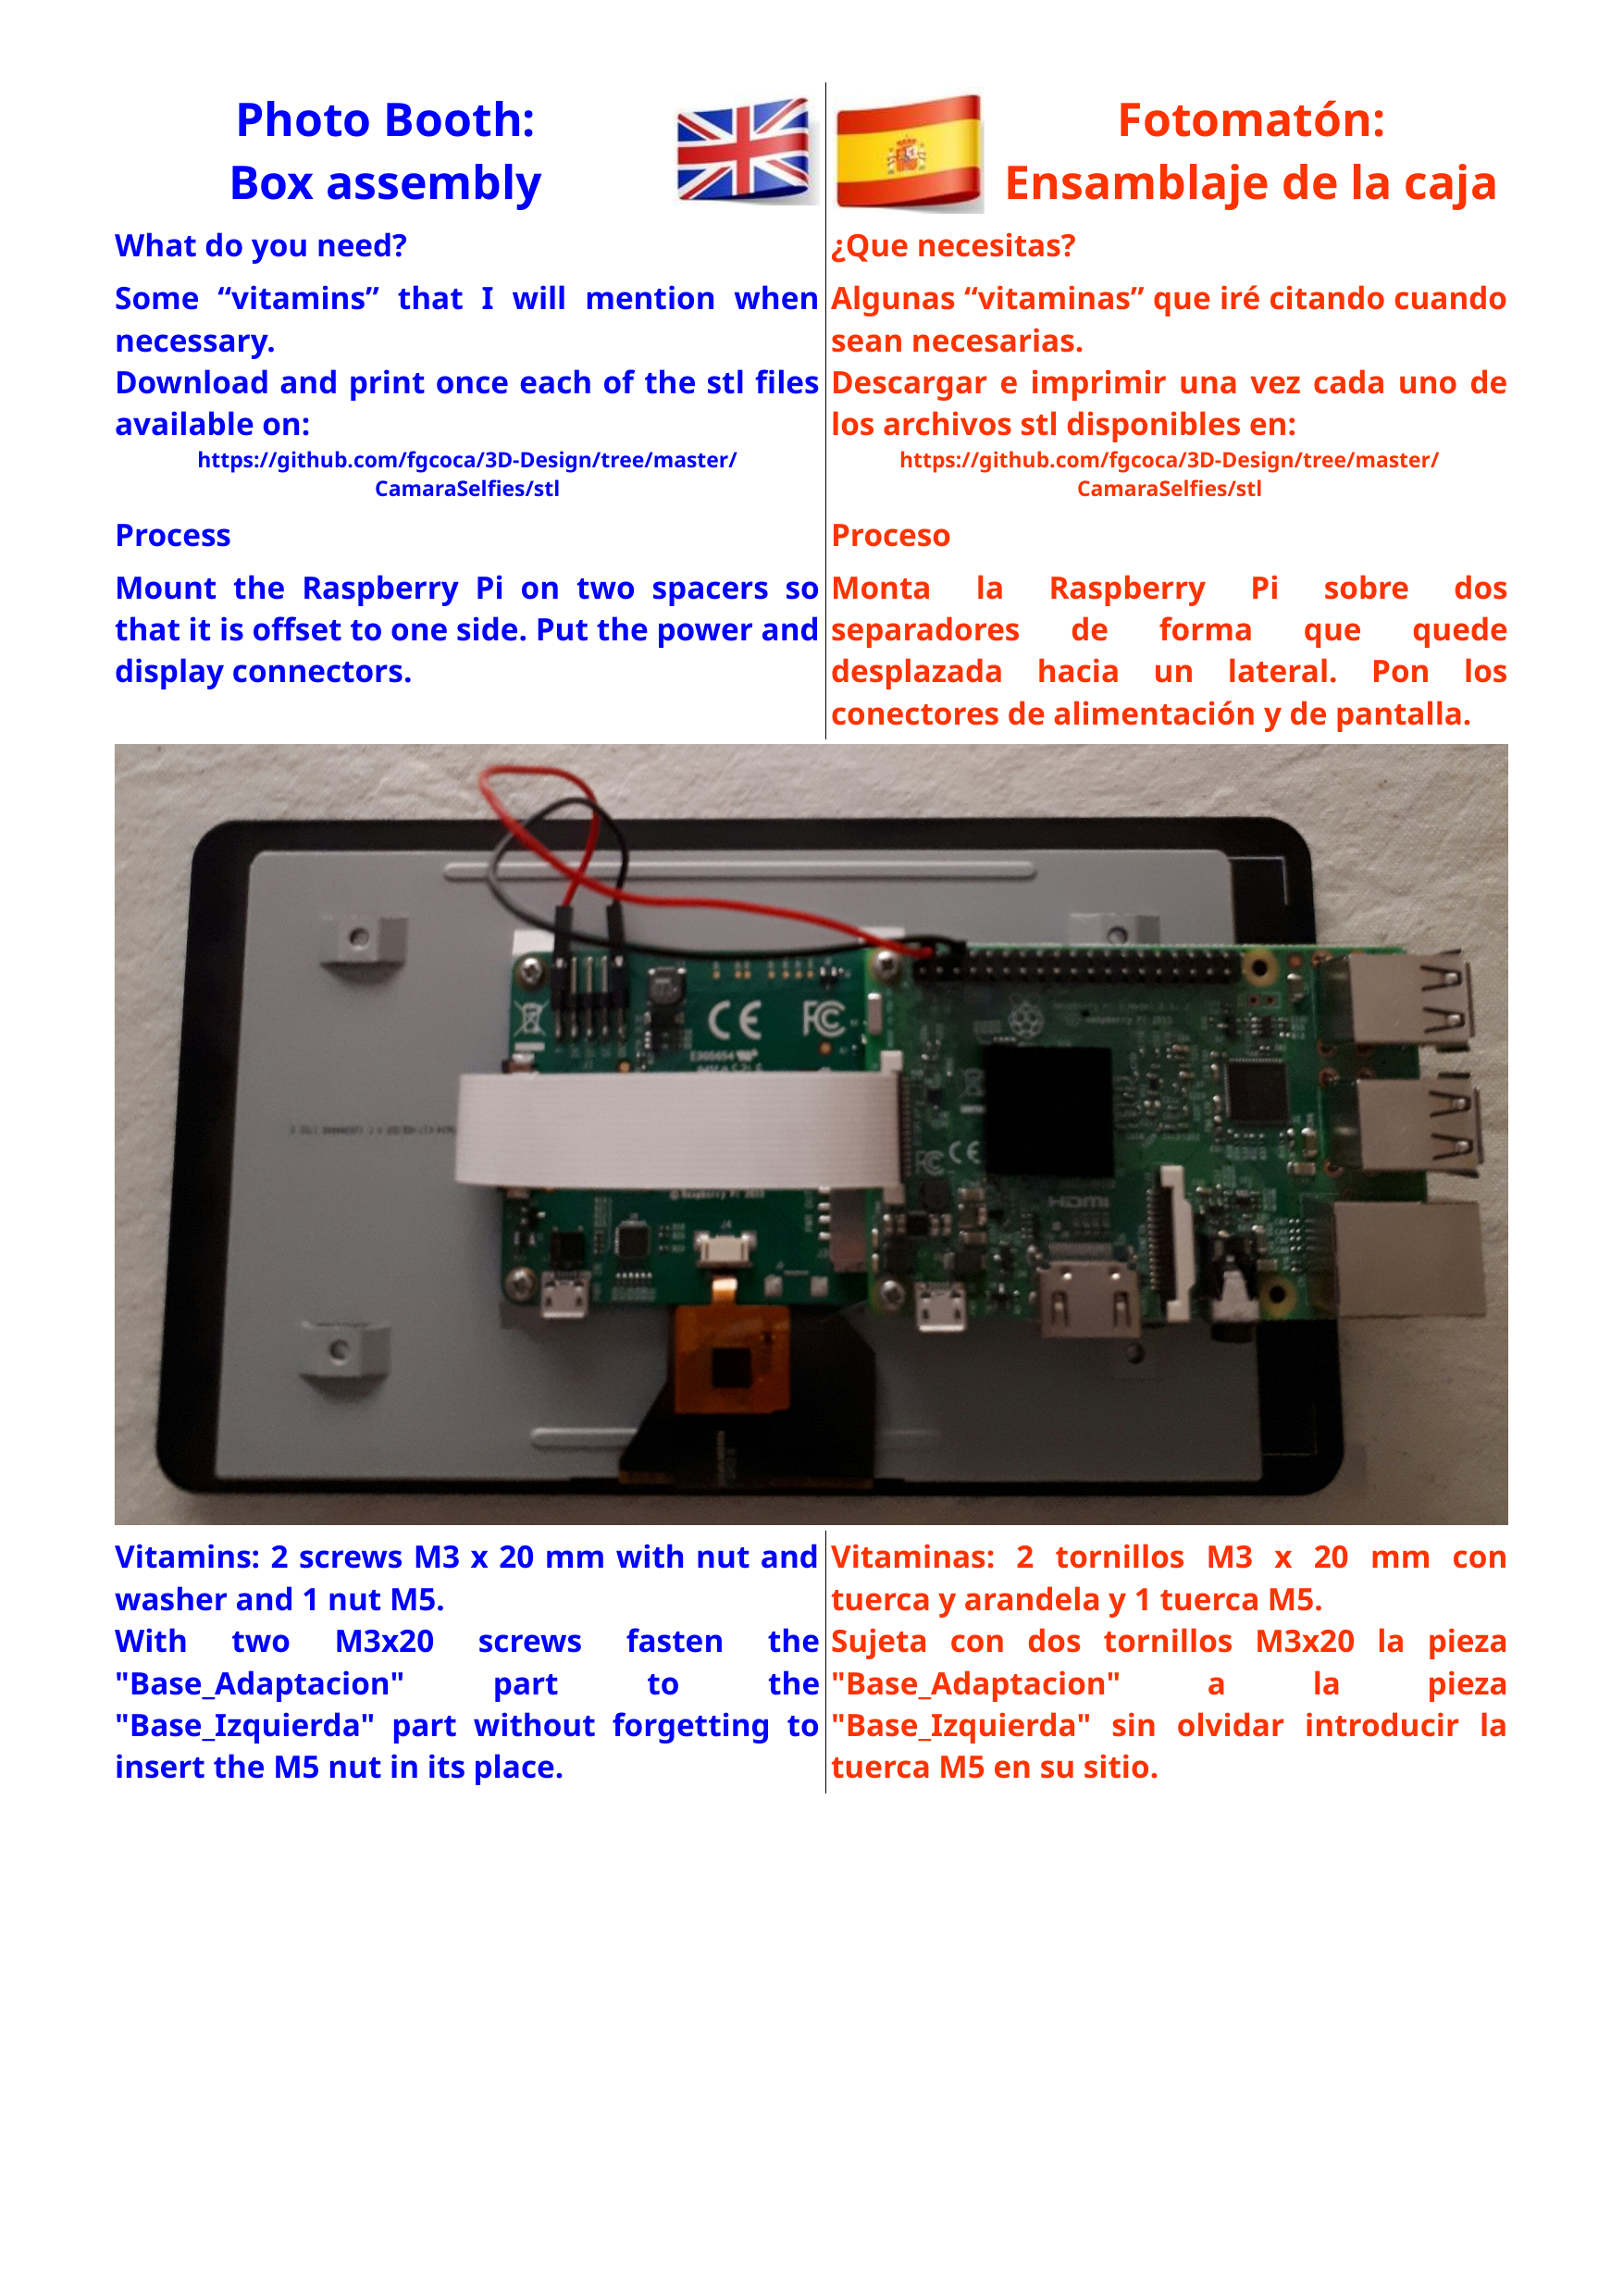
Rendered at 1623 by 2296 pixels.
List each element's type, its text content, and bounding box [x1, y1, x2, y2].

table_header [662, 82, 825, 218]
table_cell Vitaminas: 2 tornillos M3 x 20 mm con tuerca y arandela y 1 tuerca M5. Sujeta con dos tornillos M3x20 la pieza "Base_Adaptacion" a la pieza "Base_Izquierda" sin olvidar introducir la tuerca M5 en su sitio. [826, 1531, 1514, 1793]
table_cell Vitamins: 2 screws M3 x 20 mm with nut and washer and 1 nut M5. With two M3x20 screws fasten the "Base_Adaptacion" part to the "Base_Izquierda" part without forgetting to insert the M5 nut in its place. [109, 1531, 825, 1793]
table_cell Proceso [826, 508, 1514, 561]
table_header Fotomatón: Ensamblaje de la caja [989, 82, 1514, 218]
picture [666, 94, 821, 205]
table_header [826, 82, 989, 218]
picture [114, 744, 1508, 1525]
picture [830, 87, 985, 214]
table_cell Mount the Raspberry Pi on two spacers so that it is offset to one side. Put the power and display connectors. [109, 561, 825, 739]
table_cell Algunas “vitaminas” que iré citando cuando sean necesarias. Descargar e imprimir una vez cada uno de los archivos stl disponibles en: https://github.com/fgcoca/3D-Design/tree/master/CamaraSelfies/stl [826, 271, 1514, 508]
table_cell ¿Que necesitas? [826, 218, 1514, 271]
table_cell What do you need? [109, 218, 825, 271]
table_header Photo Booth: Box assembly [109, 82, 662, 218]
table_cell Monta la Raspberry Pi sobre dos separadores de forma que quede desplazada hacia un lateral. Pon los conectores de alimentación y de pantalla. [826, 561, 1514, 739]
table_cell [109, 739, 1514, 1530]
table_cell Some “vitamins” that I will mention when necessary. Download and print once each of the stl files available on: https://github.com/fgcoca/3D-Design/tree/master/CamaraSelfies/stl [109, 271, 825, 508]
table_cell Process [109, 508, 825, 561]
